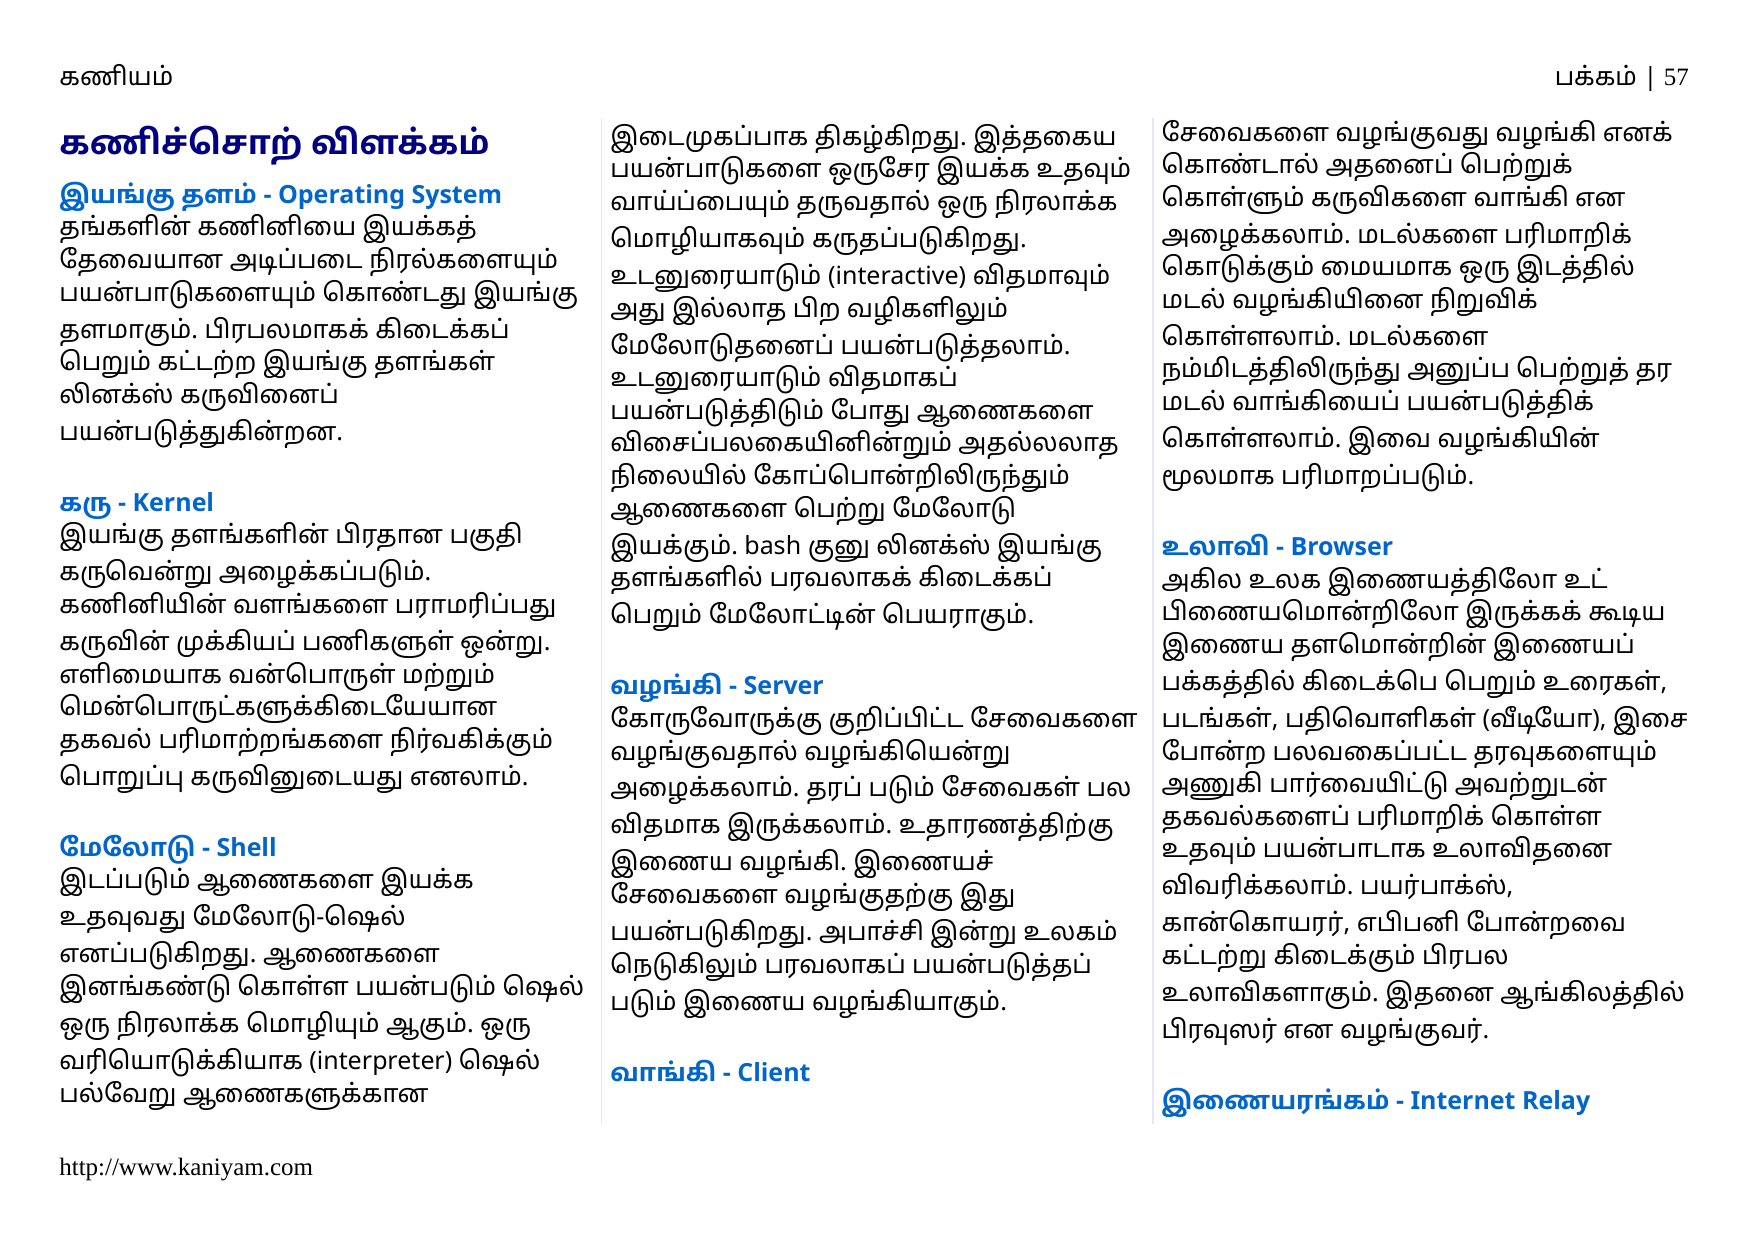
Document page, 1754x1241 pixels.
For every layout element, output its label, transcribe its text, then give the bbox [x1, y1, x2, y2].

text கோருவோருக்கு குறிப்பிட்ட சேவைகளை வழங்குவதால் வழங்கியென்று அழைக்கலாம். தரப் படும் சேவைகள் பல விதமாக இருக்கலாம். உதாரணத்திற்கு இணைய வழங்கி. இணையச் சேவைகளை வழங்குதற்கு இது பயன்படுகிறது. அபாச்சி இன்று உலகம் நெடுகிலும் பரவலாகப் பயன்படுத்தப் படும் இணைய வழங்கியாகும். [610, 705, 1144, 1020]
text உலாவி - Browser [1161, 529, 1695, 566]
text தங்களின் கணினியை இயக்கத் தேவையான அடிப்படை நிரல்களையும் பயன்பாடுகளையும் கொண்டது இயங்கு தளமாகும். பிரபலமாகக் கிடைக்கப் பெறும் கட்டற்ற இயங்கு தளங்கள் லினக்ஸ் கருவினைப் பயன்படுத்துகின்றன. [59, 213, 592, 450]
subtitle கணிச்சொற் விளக்கம் [59, 118, 592, 164]
text கரு - Kernel [59, 484, 592, 521]
text மேலோடு - Shell [59, 829, 592, 866]
text வாங்கி - Client [610, 1054, 1144, 1091]
text இயங்கு தளங்களின் பிரதான பகுதி கருவென்று அழைக்கப்படும். கணினியின் வளங்களை பராமரிப்பது கருவின் முக்கியப் பணிகளுள் ஒன்று. எளிமையாக வன்பொருள் மற்றும் மென்பொருட்களுக்கிடையேயான தகவல் பரிமாற்றங்களை நிர்வகிக்கும் பொறுப்பு கருவினுடையது எனலாம். [59, 521, 592, 795]
text அகில உலக இணையத்திலோ உட் பிணையமொன்றிலோ இருக்கக் கூடிய இணைய தளமொன்றின் இணையப் பக்கத்தில் கிடைக்பெ பெறும் உரைகள், படங்கள், பதிவொளிகள் (வீடியோ), இசை போன்ற பலவகைப்பட்ட தரவுகளையும் அணுகி பார்வையிட்டு அவற்றுடன் தகவல்களைப் பரிமாறிக் கொள்ள உதவும் பயன்பாடாக உலாவிதனை விவரிக்கலாம். பயர்பாக்ஸ், கான்கொயரர், எபிபனி போன்றவை கட்டற்று கிடைக்கும் பிரபல உலாவிகளாகும். இதனை ஆங்கிலத்தில் பிரவுஸர் என வழங்குவர். [1161, 566, 1695, 1048]
text இணையரங்கம் - Internet Relay [1161, 1082, 1695, 1119]
text சேவைகளை வழங்குவது வழங்கி எனக் கொண்டால் அதனைப் பெற்றுக் கொள்ளும் கருவிகளை வாங்கி என அழைக்கலாம். மடல்களை பரிமாறிக் கொடுக்கும் மையமாக ஒரு இடத்தில் மடல் வழங்கியினை நிறுவிக் கொள்ளலாம். மடல்களை நம்மிடத்திலிருந்து அனுப்ப பெற்றுத் தர மடல் வாங்கியைப் பயன்படுத்திக் கொள்ளலாம். இவை வழங்கியின் மூலமாக பரிமாறப்படும். [1161, 118, 1695, 495]
text இயங்கு தளம் - Operating System [59, 176, 592, 213]
text இடப்படும் ஆணைகளை இயக்க உதவுவது மேலோடு-ஷெல் எனப்படுகிறது. ஆணைகளை இனங்கண்டு கொள்ள பயன்படும் ஷெல் ஒரு நிரலாக்க மொழியும் ஆகும். ஒரு வரியொடுக்கியாக (interpreter) ஷெல் பல்வேறு ஆணைகளுக்கான [59, 866, 592, 1112]
text இடைமுகப்பாக திகழ்கிறது. இத்தகைய பயன்பாடுகளை ஒருசேர இயக்க உதவும் வாய்ப்பையும் தருவதால் ஒரு நிரலாக்க மொழியாகவும் கருதப்படுகிறது. உடனுரையாடும் (interactive) விதமாவும் அது இல்லாத பிற வழிகளிலும் மேலோடுதனைப் பயன்படுத்தலாம். உடனுரையாடும் விதமாகப் பயன்படுத்திடும் போது ஆணைகளை விசைப்பலகையினின்றும் அதல்லலாத நிலையில் கோப்பொன்றிலிருந்தும் ஆணைகளை பெற்று மேலோடு இயக்கும். bash குனு லினக்ஸ் இயங்கு தளங்களில் பரவலாகக் கிடைக்கப் பெறும் மேலோட்டின் பெயராகும். [610, 118, 1144, 634]
text வழங்கி - Server [610, 668, 1144, 705]
